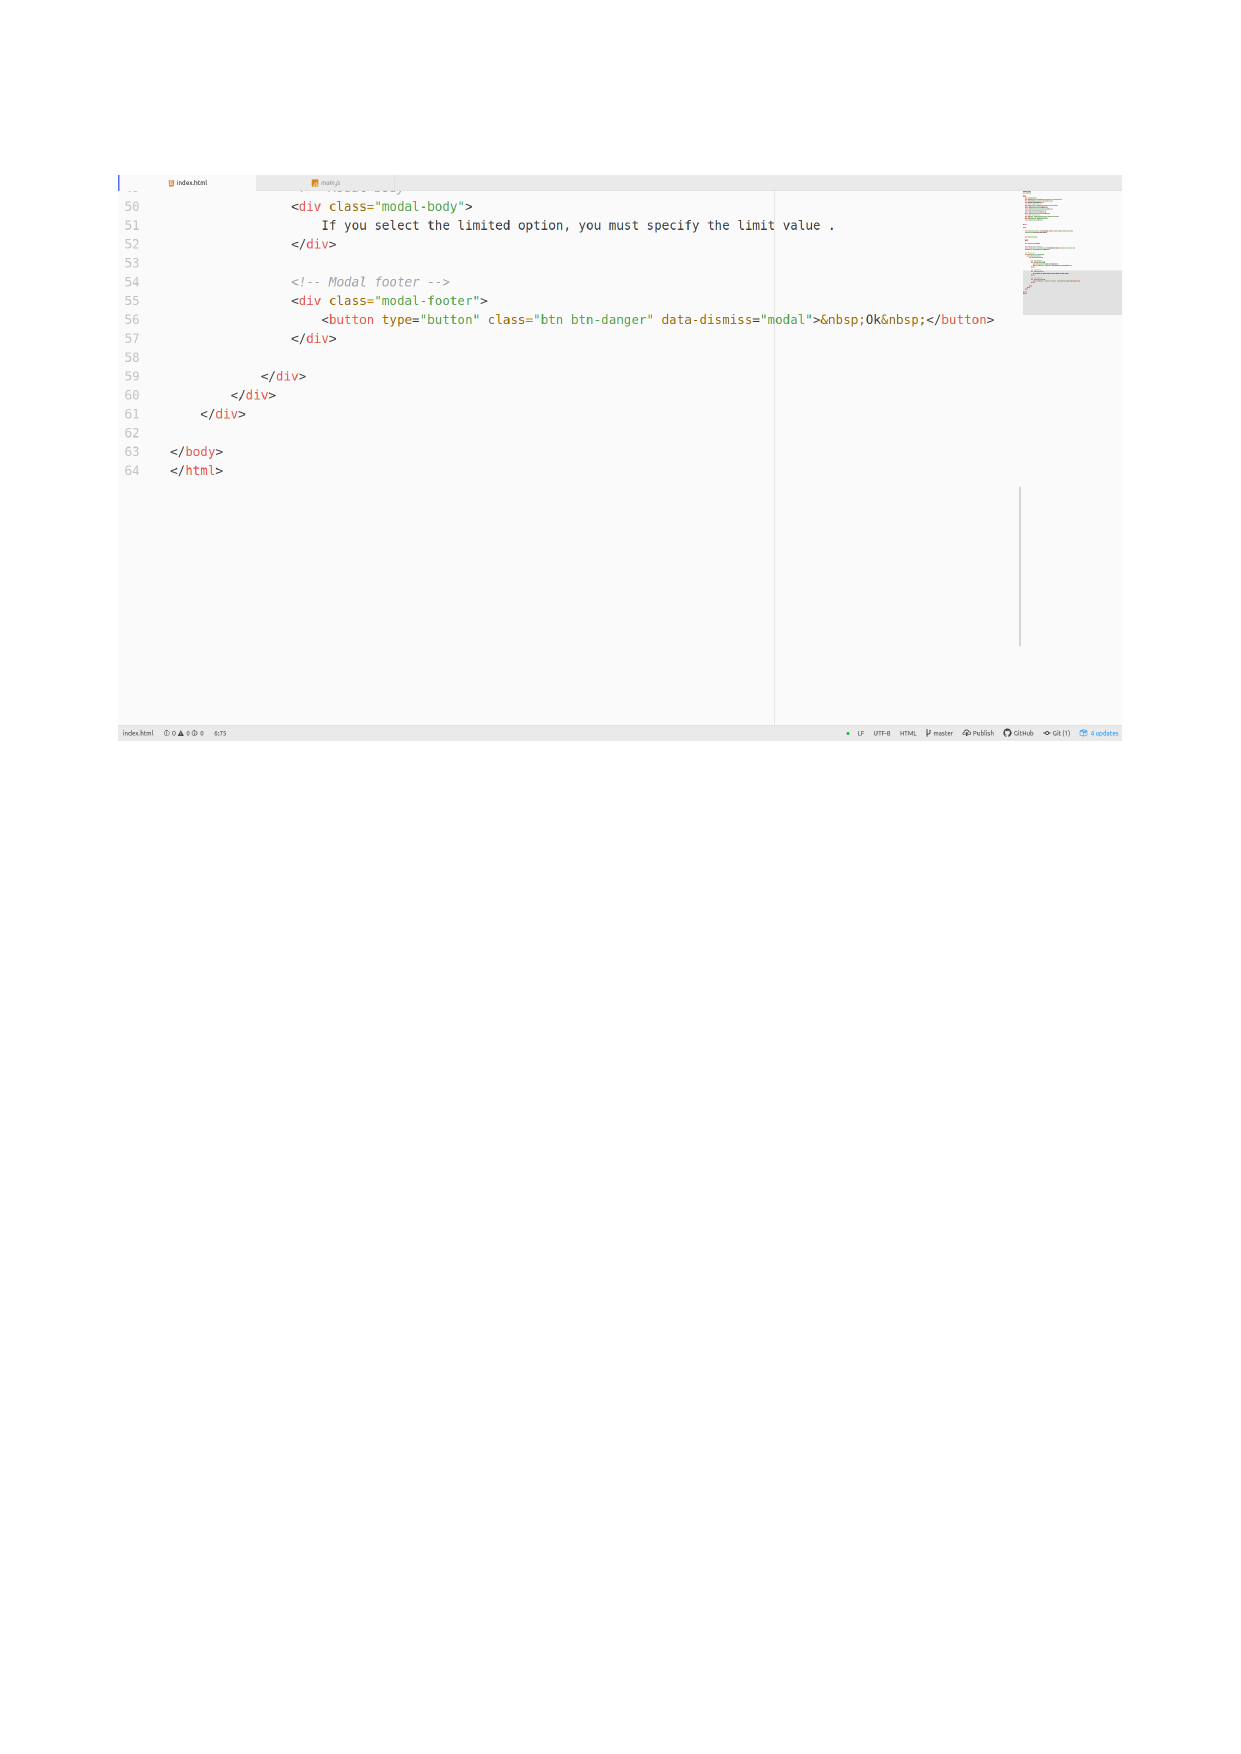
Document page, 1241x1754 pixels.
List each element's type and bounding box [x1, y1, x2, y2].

picture [118, 175, 1123, 741]
